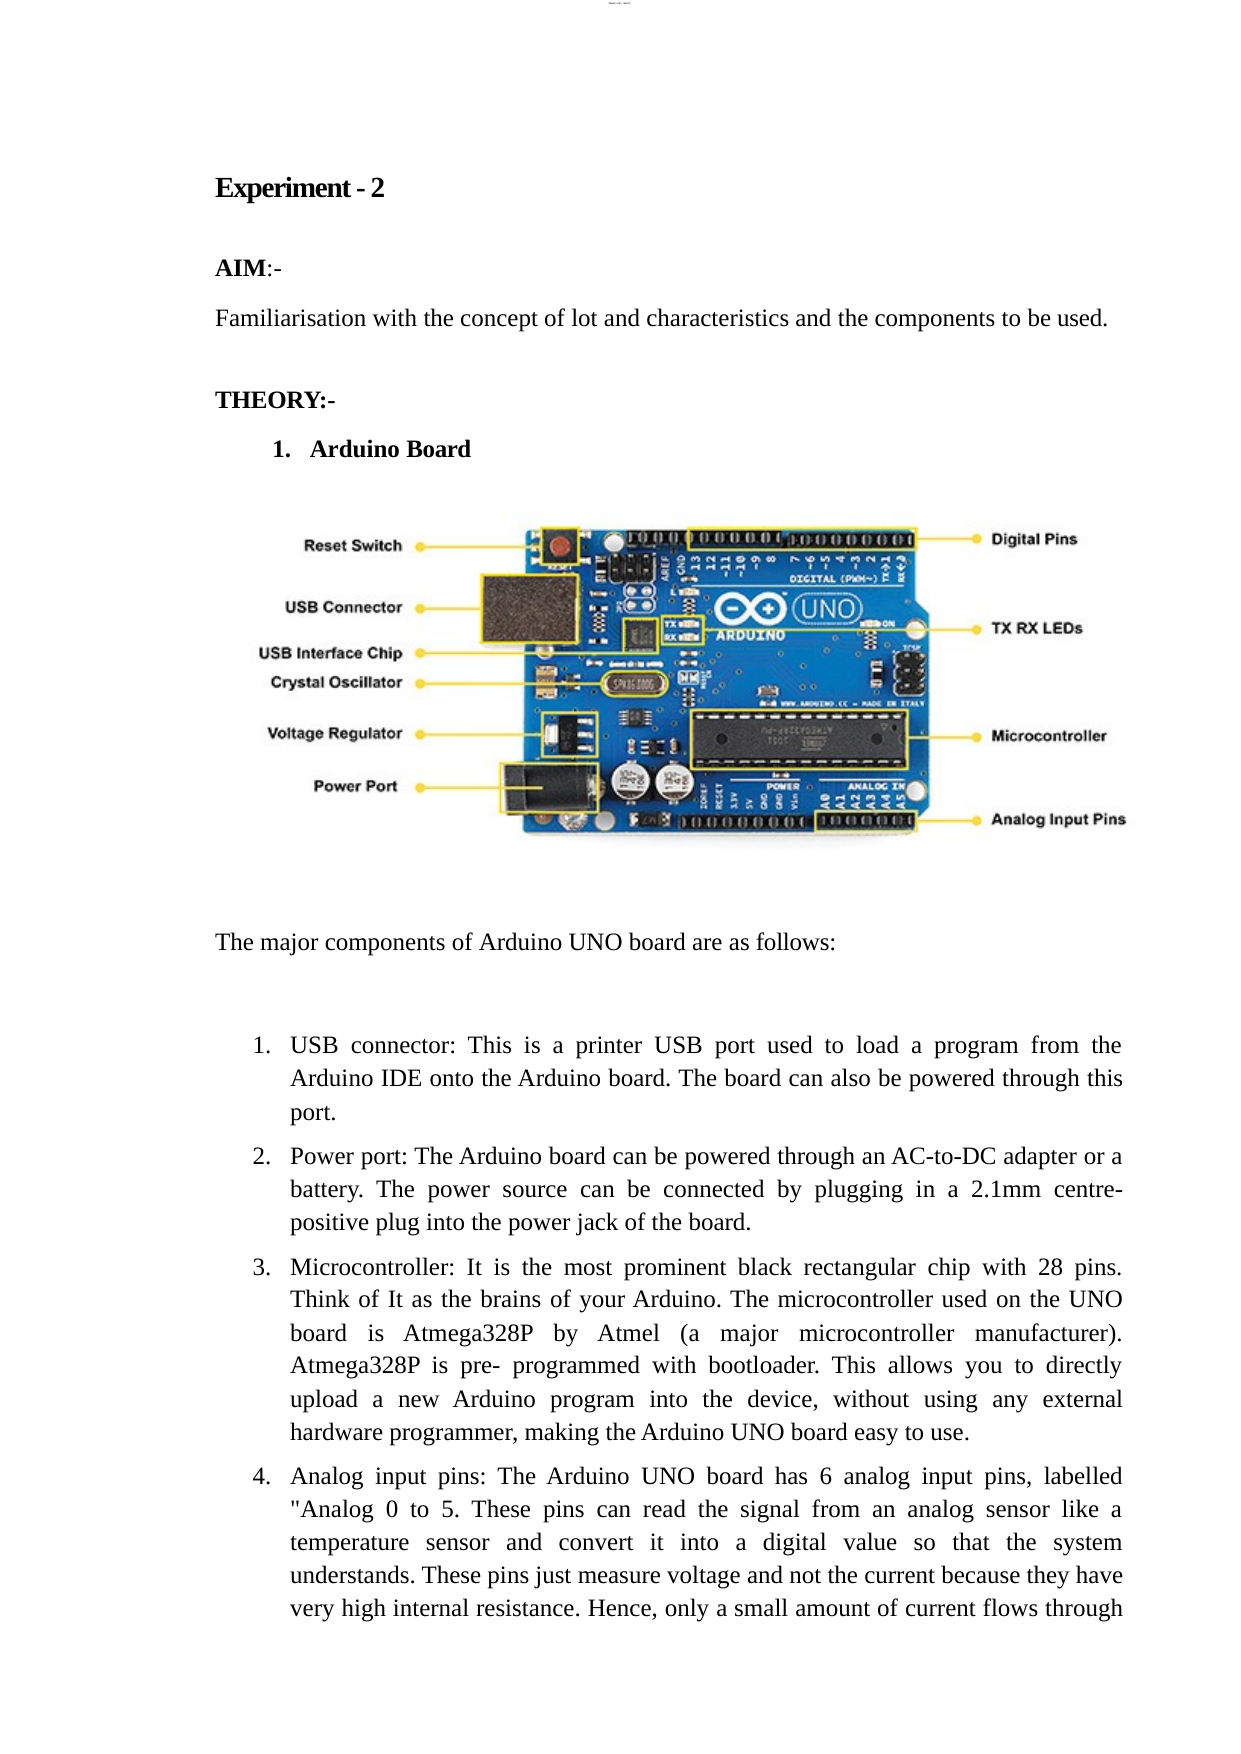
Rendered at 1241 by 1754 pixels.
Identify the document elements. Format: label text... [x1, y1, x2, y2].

text AIM:- [215, 253, 1123, 282]
text The major components of Arduino UNO board are as follows: [215, 927, 1123, 956]
list USB connector: This is a printer USB port used to load a program from the Arduino IDE onto the Arduino board. The board can also be powered through this port. [252, 1031, 1123, 1125]
subtitle Experiment - 2 [215, 170, 1114, 204]
picture [237, 512, 1149, 851]
list Power port: The Arduino board can be powered through an AC-to-DC adapter or a battery. The power source can be connected by plugging in a 2.1mm centre-positive plug into the power jack of the board. [252, 1141, 1123, 1236]
list Microcontroller: It is the most prominent black rectangular chip with 28 pins. Think of It as the brains of your Arduino. The microcontroller used on the UNO board is Atmega328P by Atmel (a major microcontroller manufacturer). Atmega328P is pre- programmed with bootloader. This allows you to directly upload a new Arduino program into the device, without using any external hardware programmer, making the Arduino UNO board easy to use. [252, 1252, 1123, 1445]
subtitle Arduino Board [272, 434, 1123, 462]
text Familiarisation with the concept of lot and characteristics and the components to be used. [215, 303, 1123, 332]
text THEORY:- [215, 385, 1123, 414]
list Analog input pins: The Arduino UNO board has 6 analog input pins, labelled "Analog 0 to 5. These pins can read the signal from an analog sensor like a temperature sensor and convert it into a digital value so that the system understands. These pins just measure voltage and not the current because they have very high internal resistance. Hence, only a small amount of current flows through [252, 1461, 1123, 1622]
